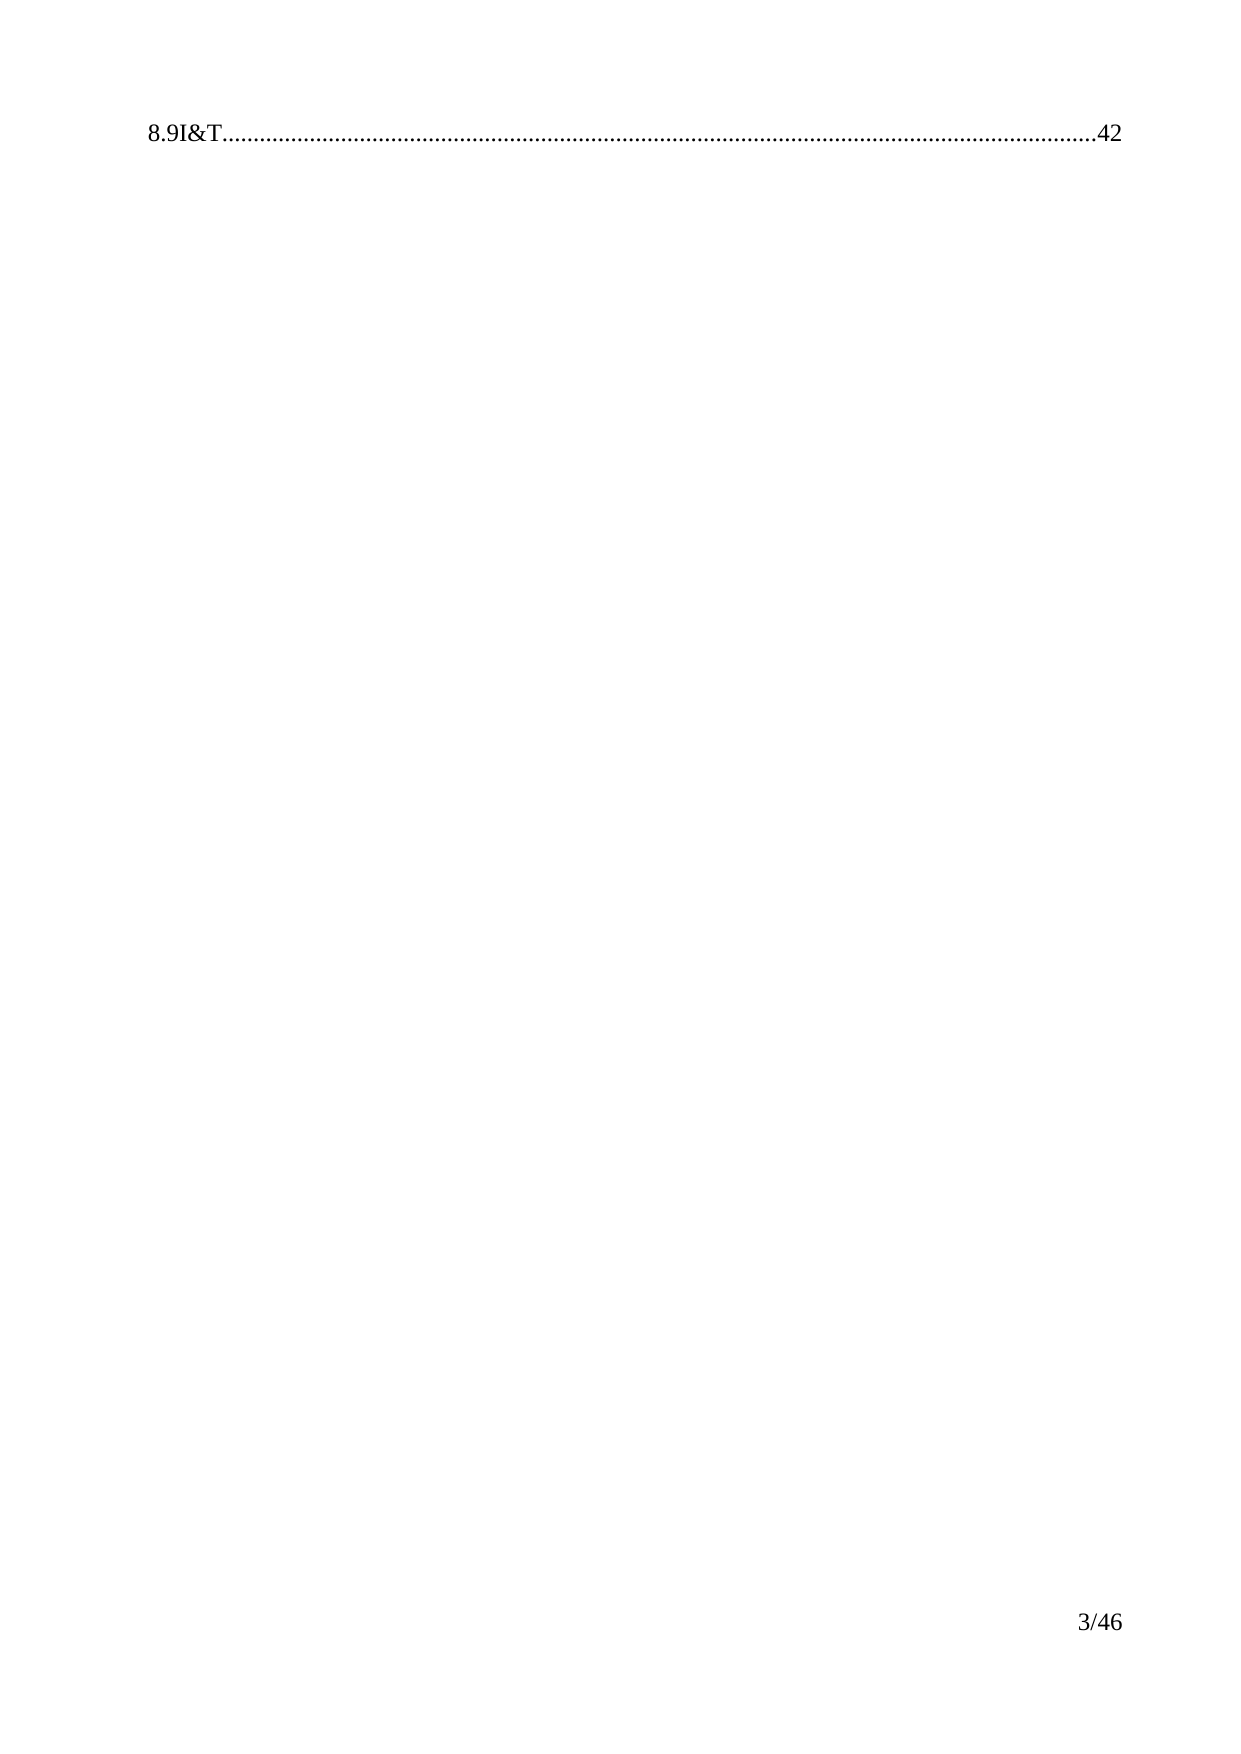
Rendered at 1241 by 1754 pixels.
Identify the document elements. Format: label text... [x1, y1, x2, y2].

text 8.9I&T 42 [148, 118, 1122, 147]
